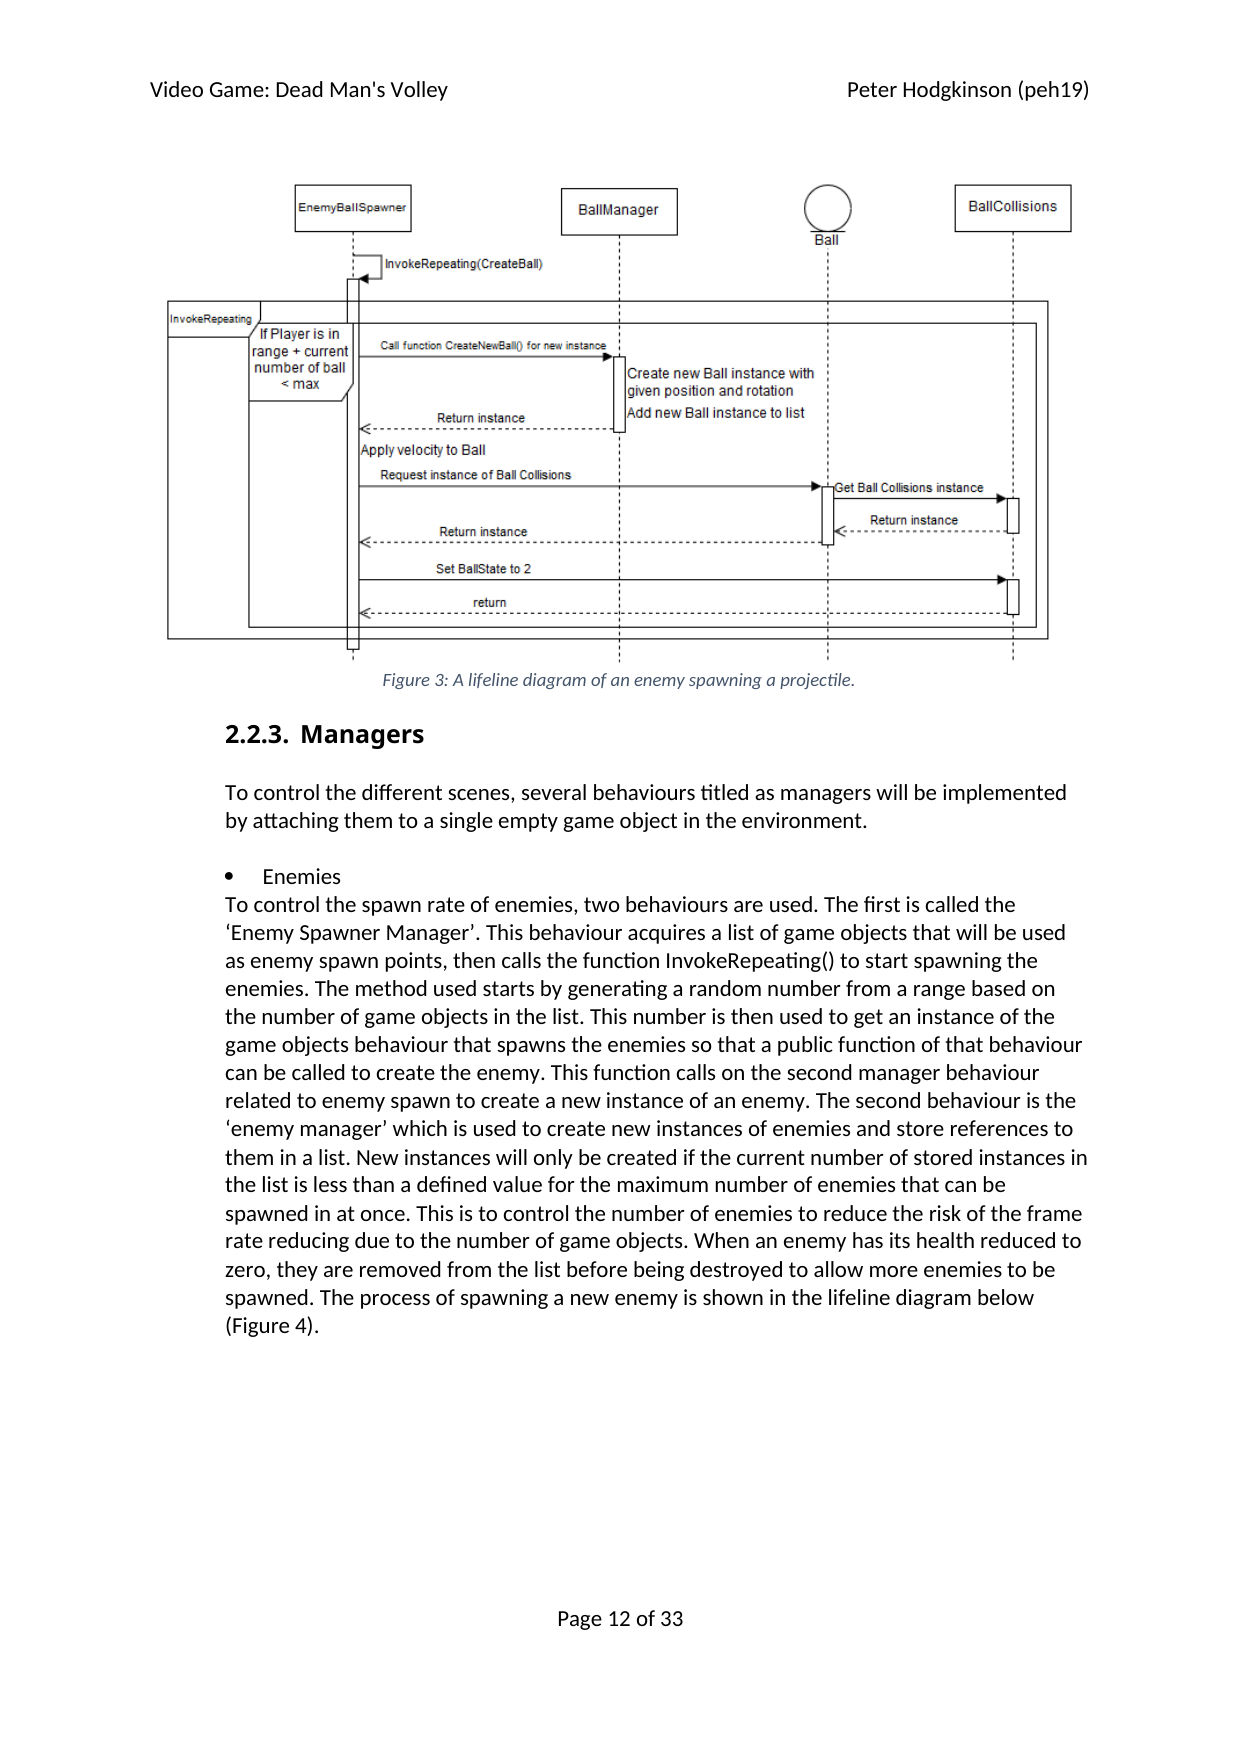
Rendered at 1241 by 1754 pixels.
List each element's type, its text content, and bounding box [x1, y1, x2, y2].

subtitle 2.2.3. Managers [225, 716, 1090, 750]
text Figure 3: A lifeline diagram of an enemy spawning a projectile. [150, 668, 1090, 691]
text To control the different scenes, several behaviours titled as managers will be implemented by attaching them to a single empty game object in the environment. [225, 778, 1090, 834]
list Enemies [225, 862, 1090, 890]
text To control the spawn rate of enemies, two behaviours are used. The first is called the ‘Enemy Spawner Manager’. This behaviour acquires a list of game objects that will be used as enemy spawn points, then calls the function InvokeRepeating() to start spawning the enemies. The method used starts by generating a random number from a range based on the number of game objects in the list. This number is then used to get an instance of the game objects behaviour that spawns the enemies so that a public function of that behaviour can be called to create the enemy. This function calls on the second manager behaviour related to enemy spawn to create a new instance of an enemy. The second behaviour is the ‘enemy manager’ which is used to create new instances of enemies and store references to them in a list. New instances will only be created if the current number of stored instances in the list is less than a defined value for the maximum number of enemies that can be spawned in at once. This is to control the number of enemies to reduce the risk of the frame rate reducing due to the number of game objects. When an enemy has its health reduced to zero, they are removed from the list before being destroyed to allow more enemies to be spawned. The process of spawning a new enemy is shown in the lifeline diagram below (Figure 4). [225, 890, 1090, 1339]
